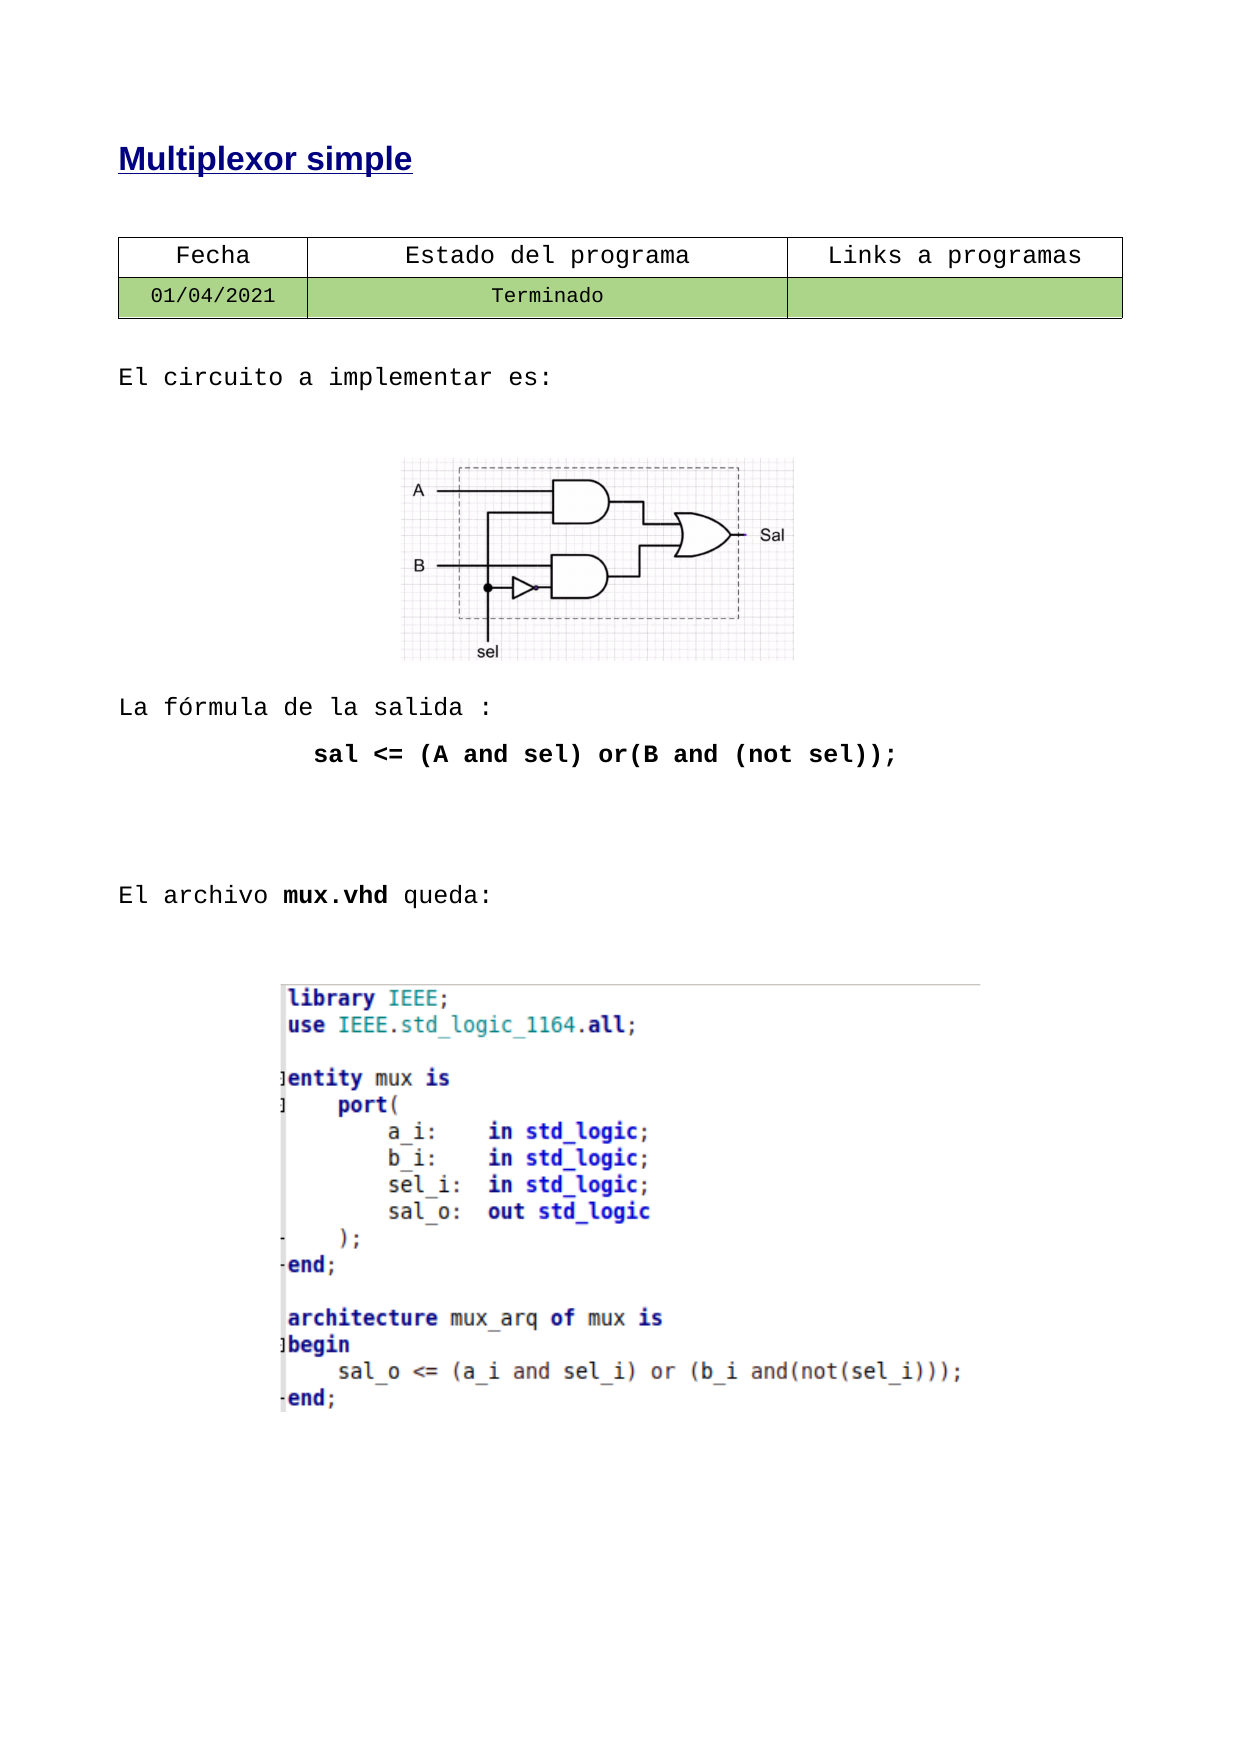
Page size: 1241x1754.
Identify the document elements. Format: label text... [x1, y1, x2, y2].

text La fórmula de la salida : [118, 695, 1122, 723]
picture [400, 458, 795, 661]
table_header Estado del programa [308, 238, 787, 277]
table_cell 01/04/2021 [119, 278, 307, 317]
table_header Fecha [119, 238, 307, 277]
picture [280, 984, 981, 1412]
subtitle Multiplexor simple [118, 139, 1122, 178]
text El circuito a implementar es: [118, 364, 1122, 393]
text El archivo mux.vhd queda: [118, 883, 1122, 911]
table_cell Terminado [308, 278, 787, 317]
text sal <= (A and sel) or(B and (not sel)); [118, 742, 1122, 770]
table_cell [788, 278, 1122, 317]
table_header Links a programas [788, 238, 1122, 277]
